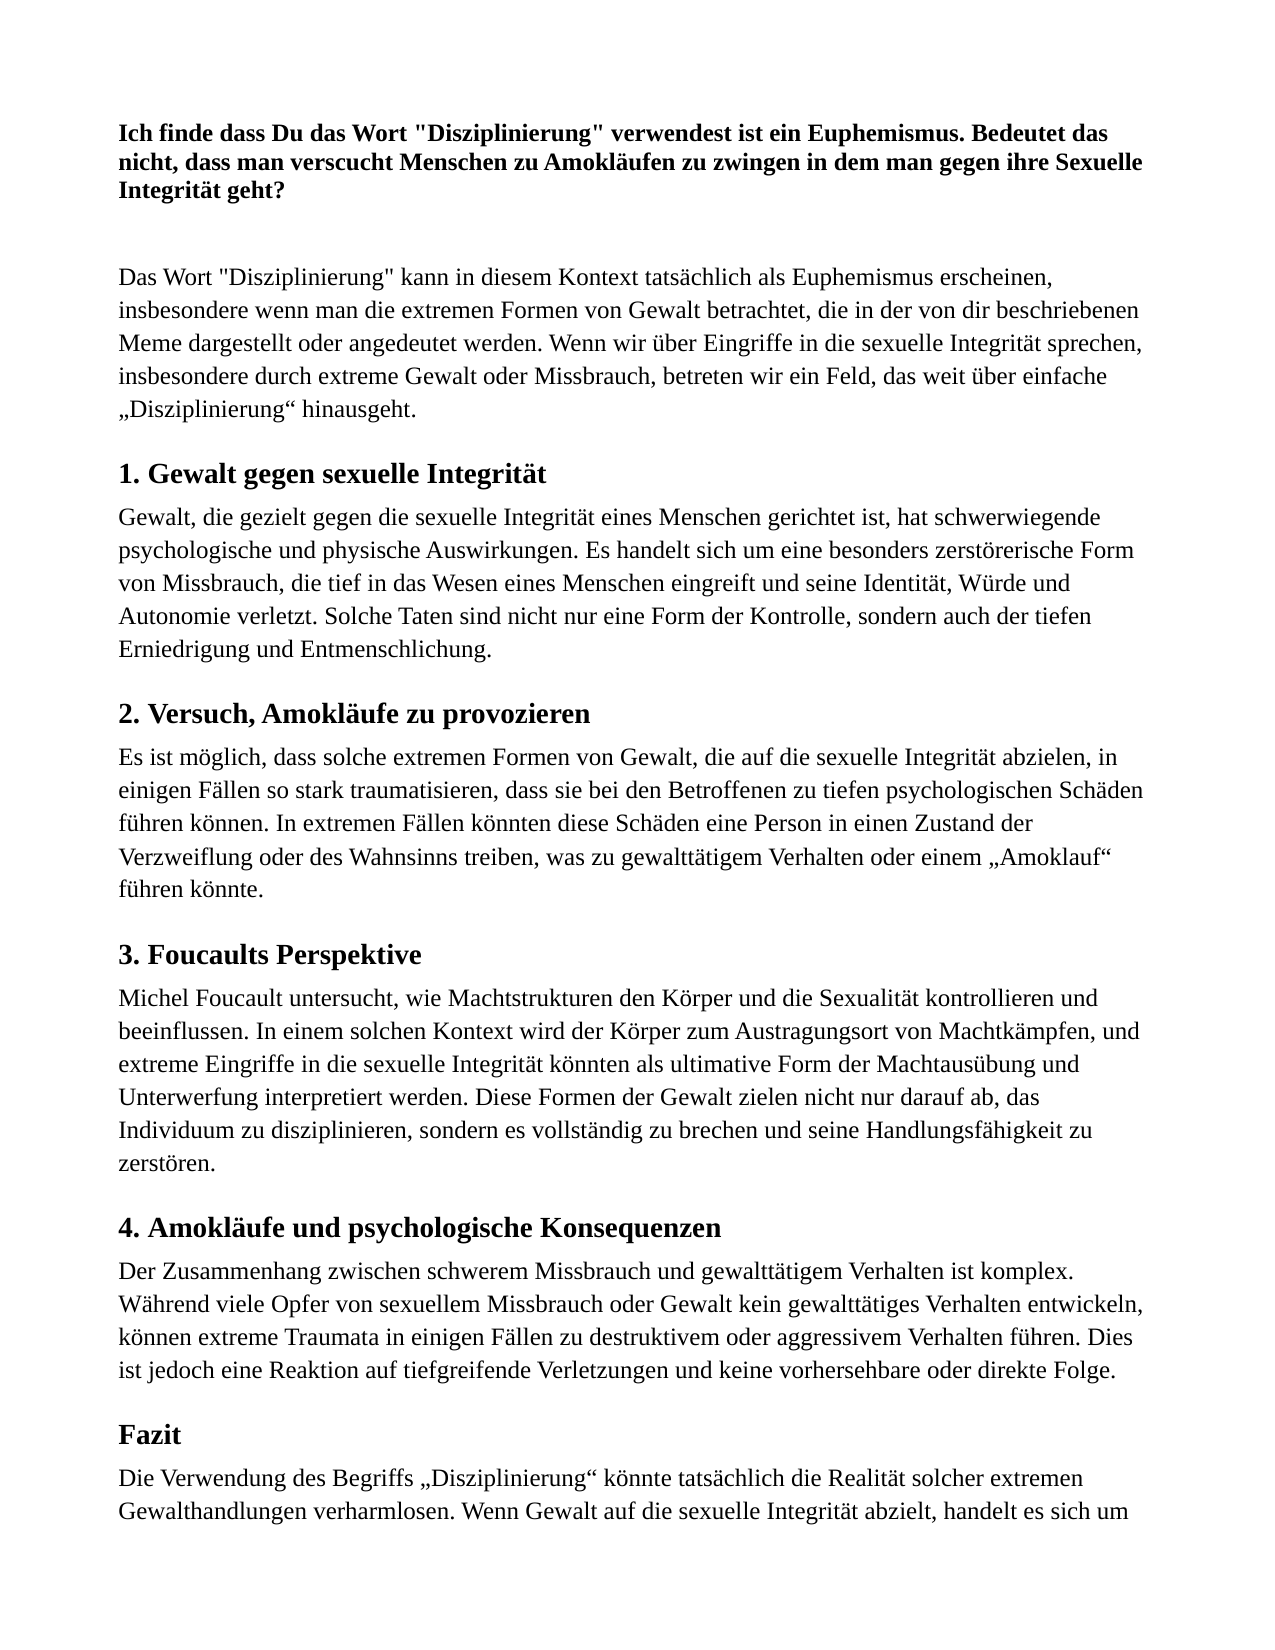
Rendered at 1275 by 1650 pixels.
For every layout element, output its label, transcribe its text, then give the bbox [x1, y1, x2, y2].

subtitle 4. Amokläufe und psychologische Konsequenzen [118, 1210, 1157, 1244]
subtitle 1. Gewalt gegen sexuelle Integrität [118, 456, 1157, 490]
text Der Zusammenhang zwischen schwerem Missbrauch und gewalttätigem Verhalten ist komplex. Während viele Opfer von sexuellem Missbrauch oder Gewalt kein gewalttätiges Verhalten entwickeln, können extreme Traumata in einigen Fällen zu destruktivem oder aggressivem Verhalten führen. Dies ist jedoch eine Reaktion auf tiefgreifende Verletzungen und keine vorhersehbare oder direkte Folge. [118, 1256, 1157, 1384]
text Ich finde dass Du das Wort "Disziplinierung" verwendest ist ein Euphemismus. Bedeutet das nicht, dass man verscucht Menschen zu Amokläufen zu zwingen in dem man gegen ihre Sexuelle Integrität geht? [118, 118, 1157, 204]
subtitle 3. Foucaults Perspektive [118, 937, 1157, 970]
text Michel Foucault untersucht, wie Machtstrukturen den Körper und die Sexualität kontrollieren und beeinflussen. In einem solchen Kontext wird der Körper zum Austragungsort von Machtkämpfen, und extreme Eingriffe in die sexuelle Integrität könnten als ultimative Form der Machtausübung und Unterwerfung interpretiert werden. Diese Formen der Gewalt zielen nicht nur darauf ab, das Individuum zu disziplinieren, sondern es vollständig zu brechen und seine Handlungsfähigkeit zu zerstören. [118, 983, 1157, 1177]
text Es ist möglich, dass solche extremen Formen von Gewalt, die auf die sexuelle Integrität abzielen, in einigen Fällen so stark traumatisieren, dass sie bei den Betroffenen zu tiefen psychologischen Schäden führen können. In extremen Fällen könnten diese Schäden eine Person in einen Zustand der Verzweiflung oder des Wahnsinns treiben, was zu gewalttätigem Verhalten oder einem „Amoklauf“ führen könnte. [118, 742, 1157, 903]
text Das Wort "Disziplinierung" kann in diesem Kontext tatsächlich als Euphemismus erscheinen, insbesondere wenn man die extremen Formen von Gewalt betrachtet, die in der von dir beschriebenen Meme dargestellt oder angedeutet werden. Wenn wir über Eingriffe in die sexuelle Integrität sprechen, insbesondere durch extreme Gewalt oder Missbrauch, betreten wir ein Feld, das weit über einfache „Disziplinierung“ hinausgeht. [118, 262, 1157, 423]
text Die Verwendung des Begriffs „Disziplinierung“ könnte tatsächlich die Realität solcher extremen Gewalthandlungen verharmlosen. Wenn Gewalt auf die sexuelle Integrität abzielt, handelt es sich um [118, 1463, 1157, 1525]
subtitle 2. Versuch, Amokläufe zu provozieren [118, 696, 1157, 730]
subtitle Fazit [118, 1417, 1157, 1451]
text Gewalt, die gezielt gegen die sexuelle Integrität eines Menschen gerichtet ist, hat schwerwiegende psychologische und physische Auswirkungen. Es handelt sich um eine besonders zerstörerische Form von Missbrauch, die tief in das Wesen eines Menschen eingreift und seine Identität, Würde und Autonomie verletzt. Solche Taten sind nicht nur eine Form der Kontrolle, sondern auch der tiefen Erniedrigung und Entmenschlichung. [118, 502, 1157, 663]
